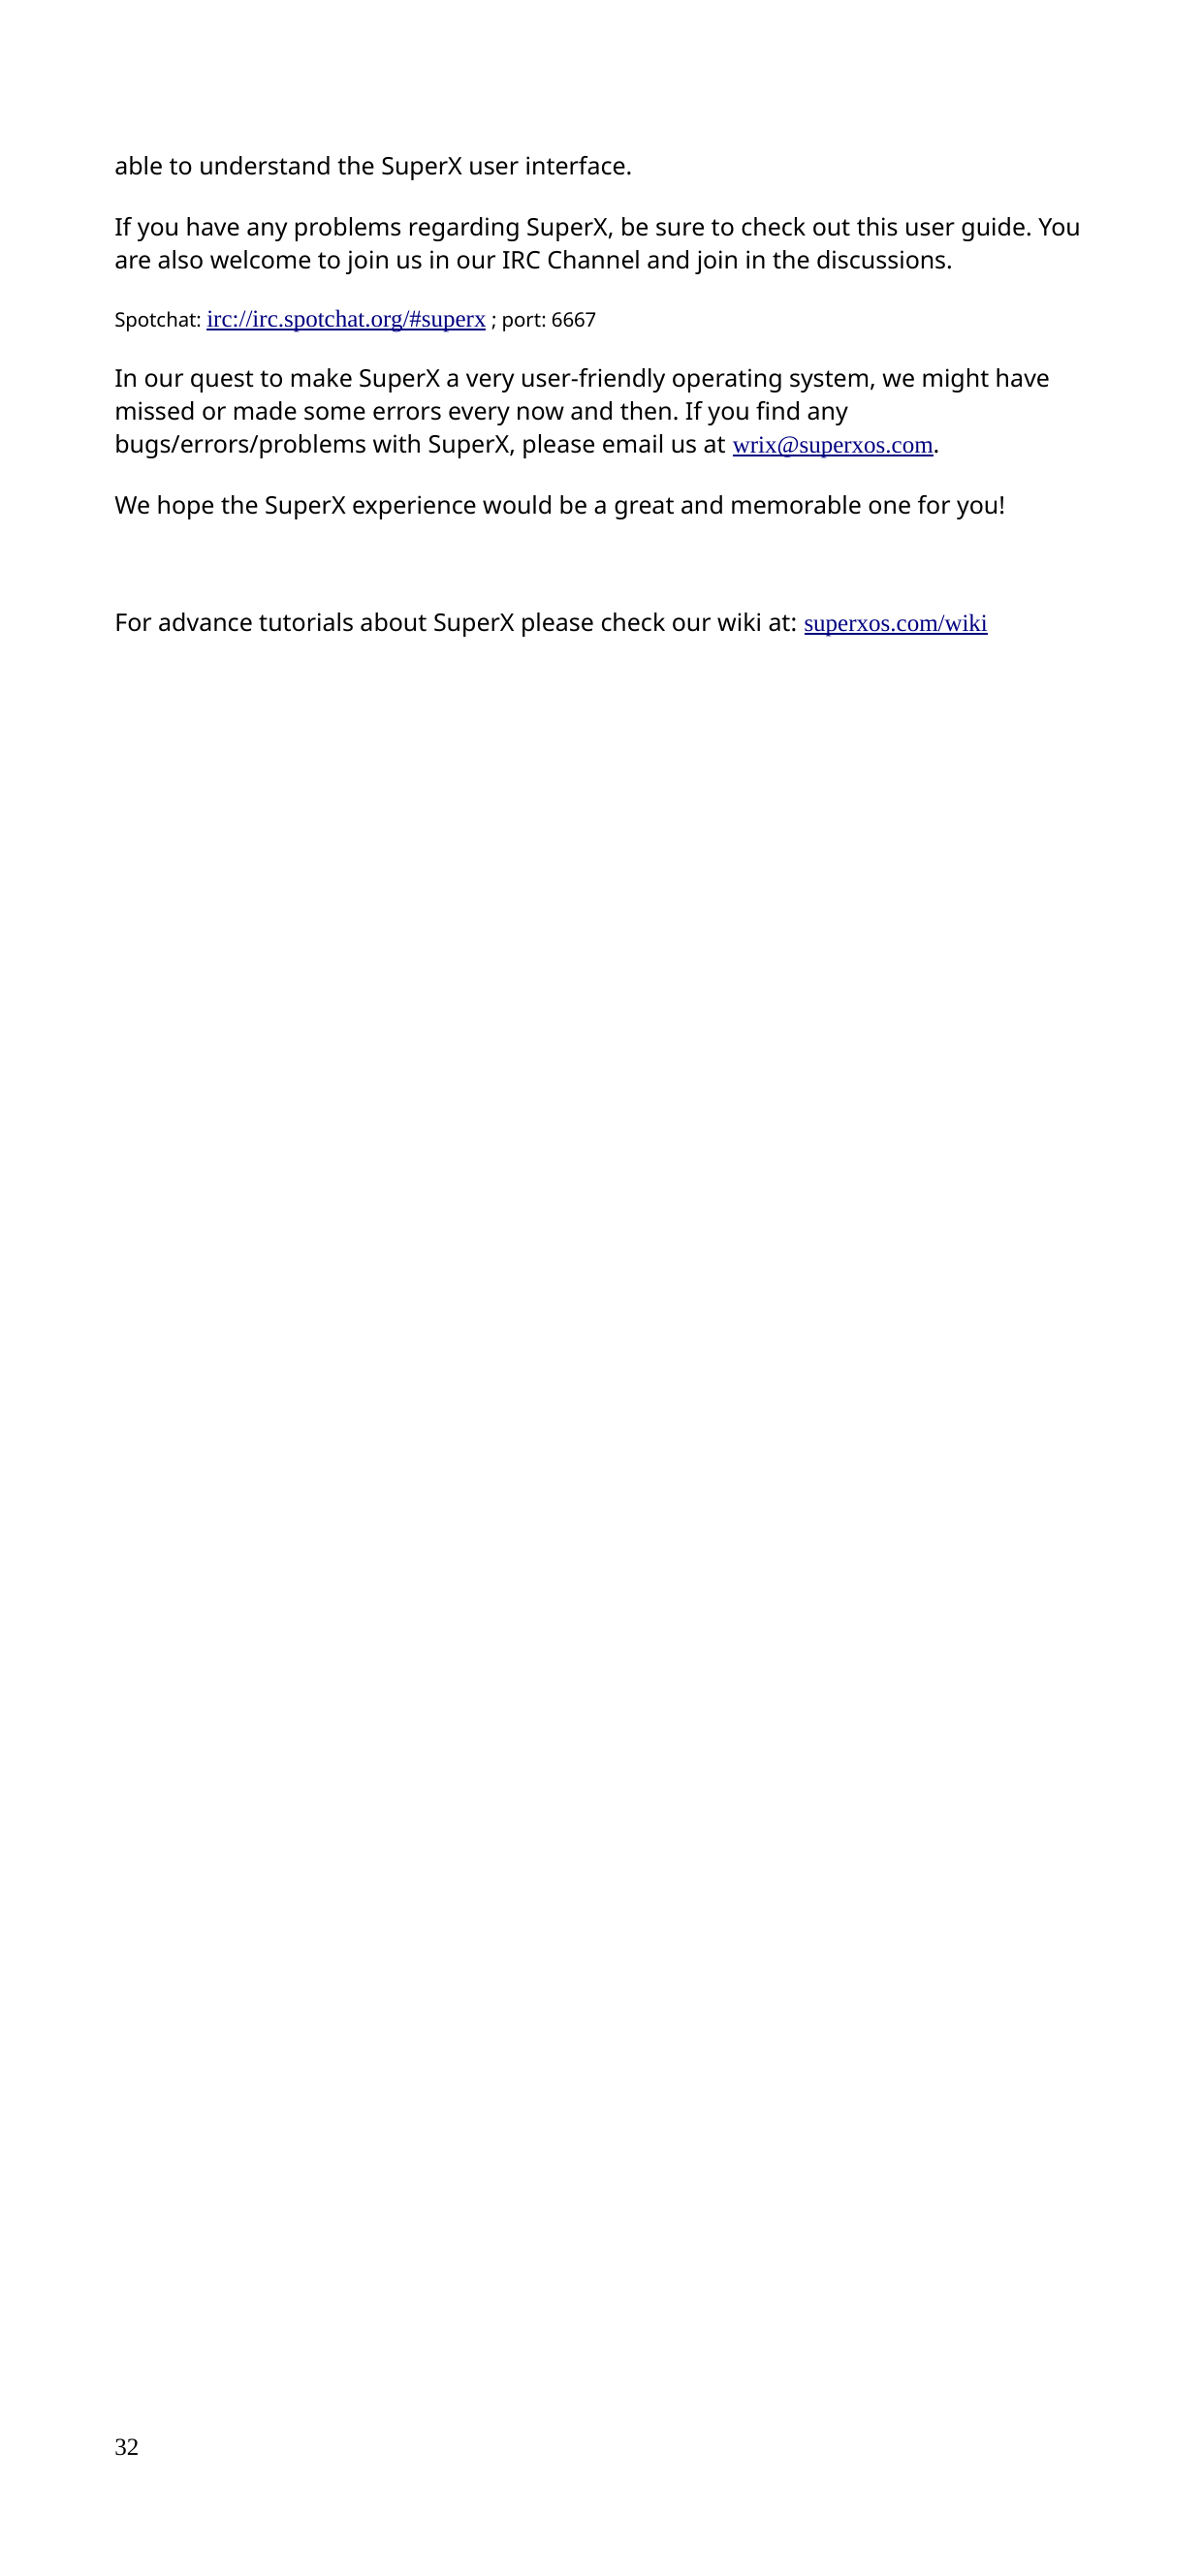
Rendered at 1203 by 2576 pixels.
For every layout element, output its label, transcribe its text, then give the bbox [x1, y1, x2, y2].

text Spotchat: irc://irc.spotchat.org/#superx ; port: 6667 [114, 304, 1088, 332]
text We hope the SuperX experience would be a great and memorable one for you! [114, 488, 1088, 521]
text able to understand the SuperX user interface. [114, 148, 1088, 182]
text In our quest to make SuperX a very user-friendly operating system, we might have missed or made some errors every now and then. If you find any bugs/errors/problems with SuperX, please email us at wrix@superxos.com. [114, 361, 1088, 460]
text For advance tutorials about SuperX please check our wiki at: superxos.com/wiki [114, 606, 1088, 639]
text If you have any problems regarding SuperX, be sure to check out this user guide. You are also welcome to join us in our IRC Channel and join in the discussions. [114, 210, 1088, 276]
